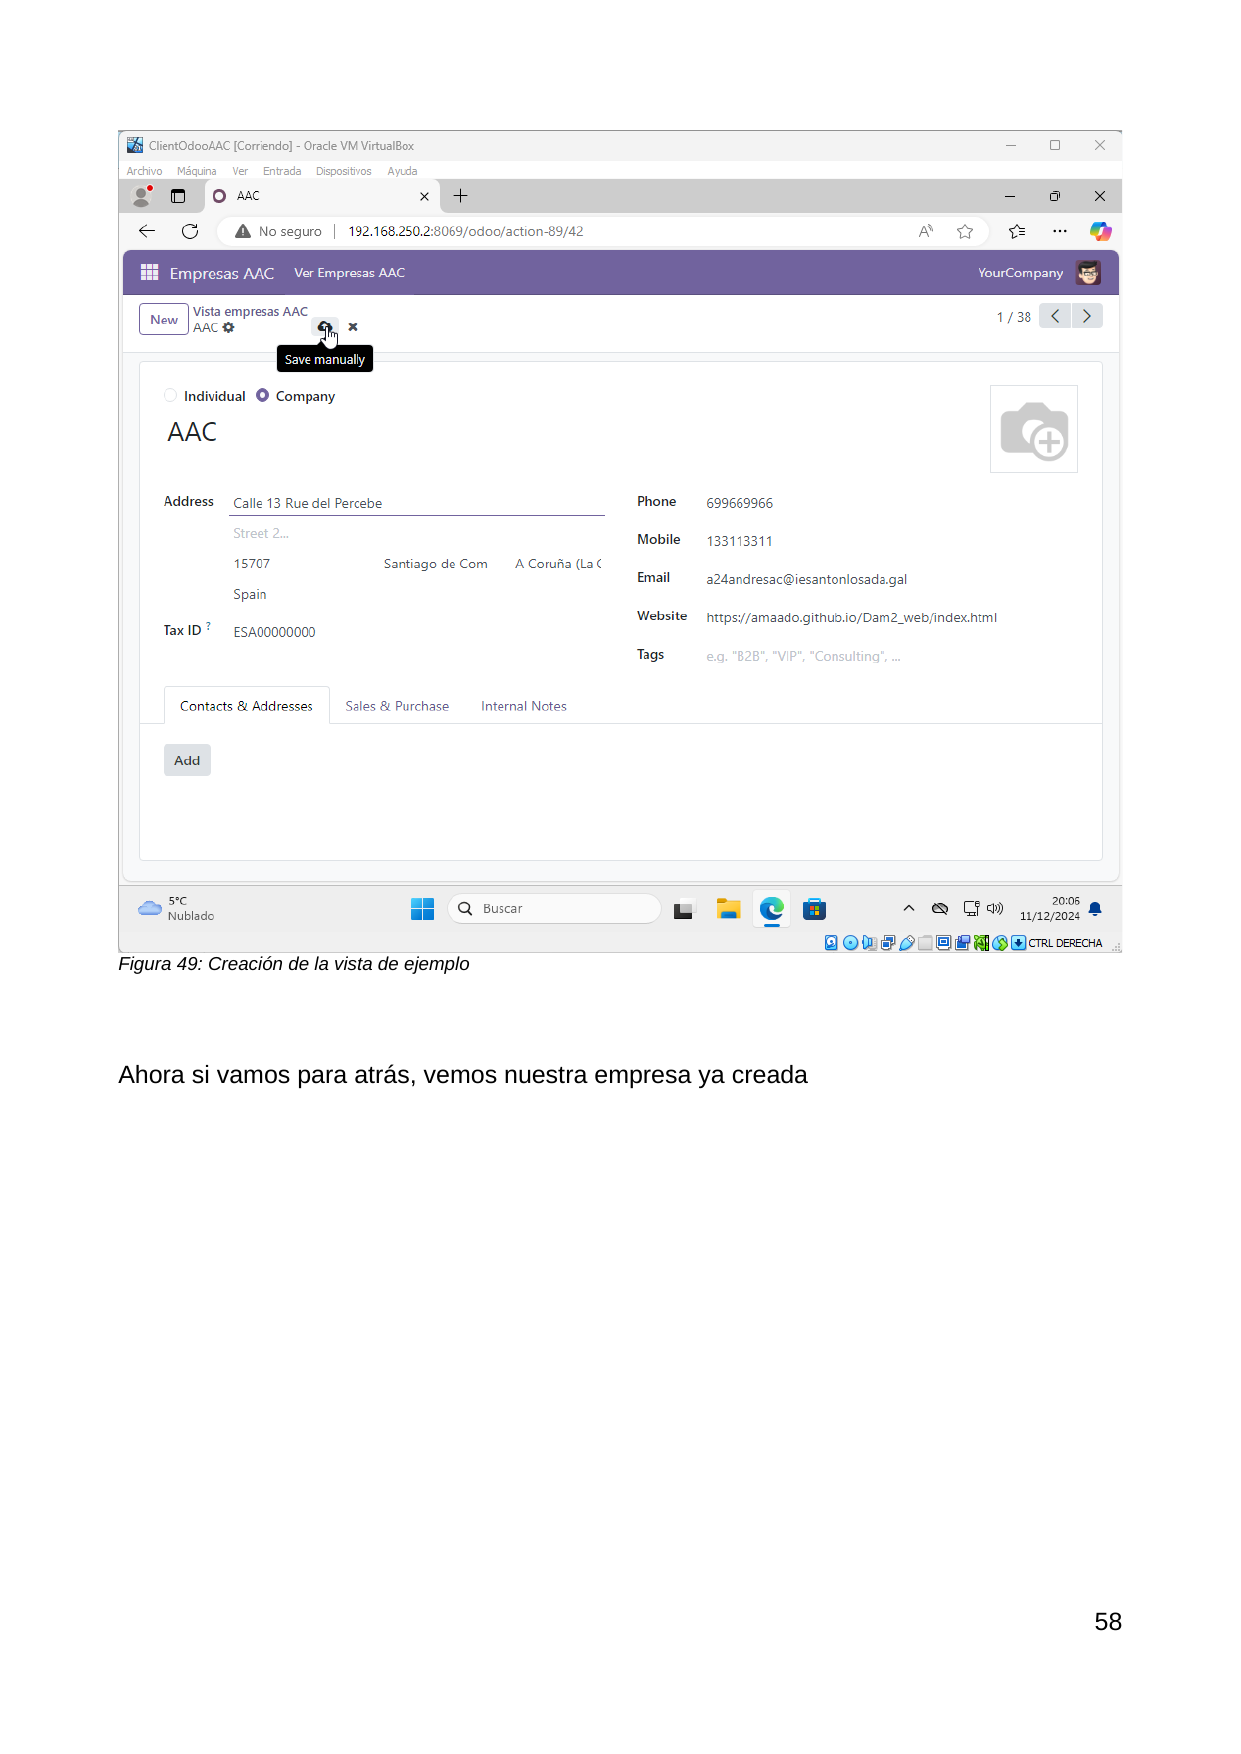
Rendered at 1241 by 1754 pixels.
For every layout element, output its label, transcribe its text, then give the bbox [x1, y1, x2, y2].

text Ahora si vamos para atrás, vemos nuestra empresa ya creada [118, 1060, 1122, 1089]
picture [118, 130, 1123, 953]
text Figura 49: Creación de la vista de ejemplo [118, 953, 1122, 974]
